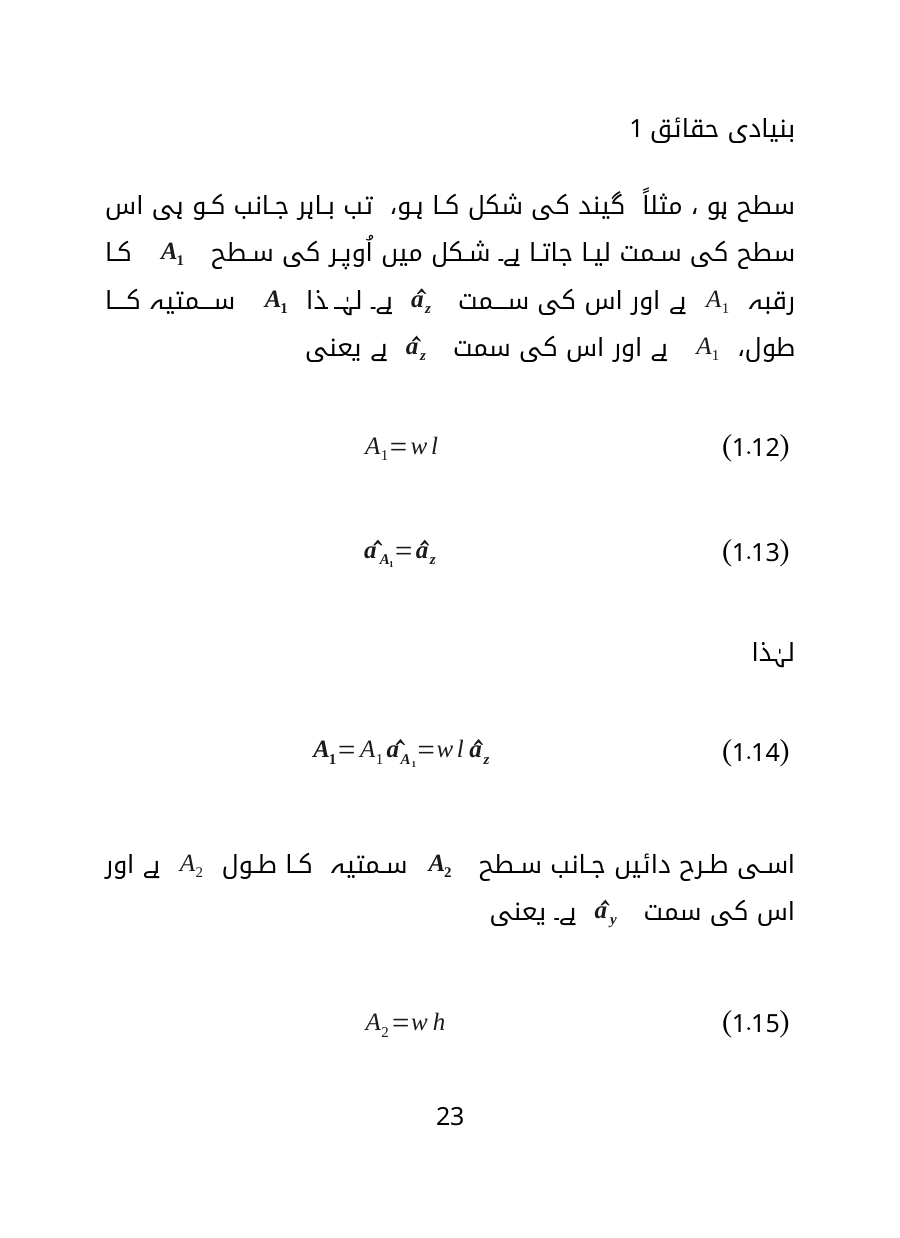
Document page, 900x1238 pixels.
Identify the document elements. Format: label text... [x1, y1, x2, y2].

table_header (1.15) [696, 995, 795, 1066]
text اسی طرح دائیں جانب سطح سمتیہ کا طولہے اور اس کی سمت ہے۔ یعنی [105, 841, 795, 936]
text لہٰذا [105, 629, 795, 677]
text شکل 1.7 کو مدِ نظر رکھیں۔ کسی سطح سے اگر اس کے عمود کی جانب ایک فرضی لکیر کھینچی جائے تو اس لکیر پر اکائی سمتیہ اس سطح کی سمت کو ظاہر کرتی ہے۔ چونکہ کسی بھی سطح، مثلاً اس کتاب کا ایک صفہ، کے دو اطراف ہوتے ہیں لہٰذا اس کے دو، آپس میں اُلٹ، سمتیں بیان کی جا سکتی ہیں۔عموما مسئلہ کو مدِ نظر رکھتے ہوئے ان میں سے ایک سمت کو اس سطح کی سمت لیا جاتا ہے۔ البتہ اگر یہ سطح بند سطح ہو ، مثلاً گیند کی شکل کا ہو، تب باہر جانب کو ہی اس سطح کی سمت لیا جاتا ہے۔ شکل میں اُوپر کی سطح کا رقبہہے اور اس کی سمت ہے۔ لہٰذا سمتیہ کا طول، ہے اور اس کی سمت ہے یعنی [105, 182, 795, 372]
table_header [105, 419, 688, 490]
table_header [105, 723, 686, 795]
table_header (1.13) [686, 524, 795, 595]
table_header (1.12) [688, 419, 795, 490]
table_header [105, 995, 696, 1066]
table_header [105, 524, 686, 595]
table_header (1.14) [686, 723, 795, 795]
